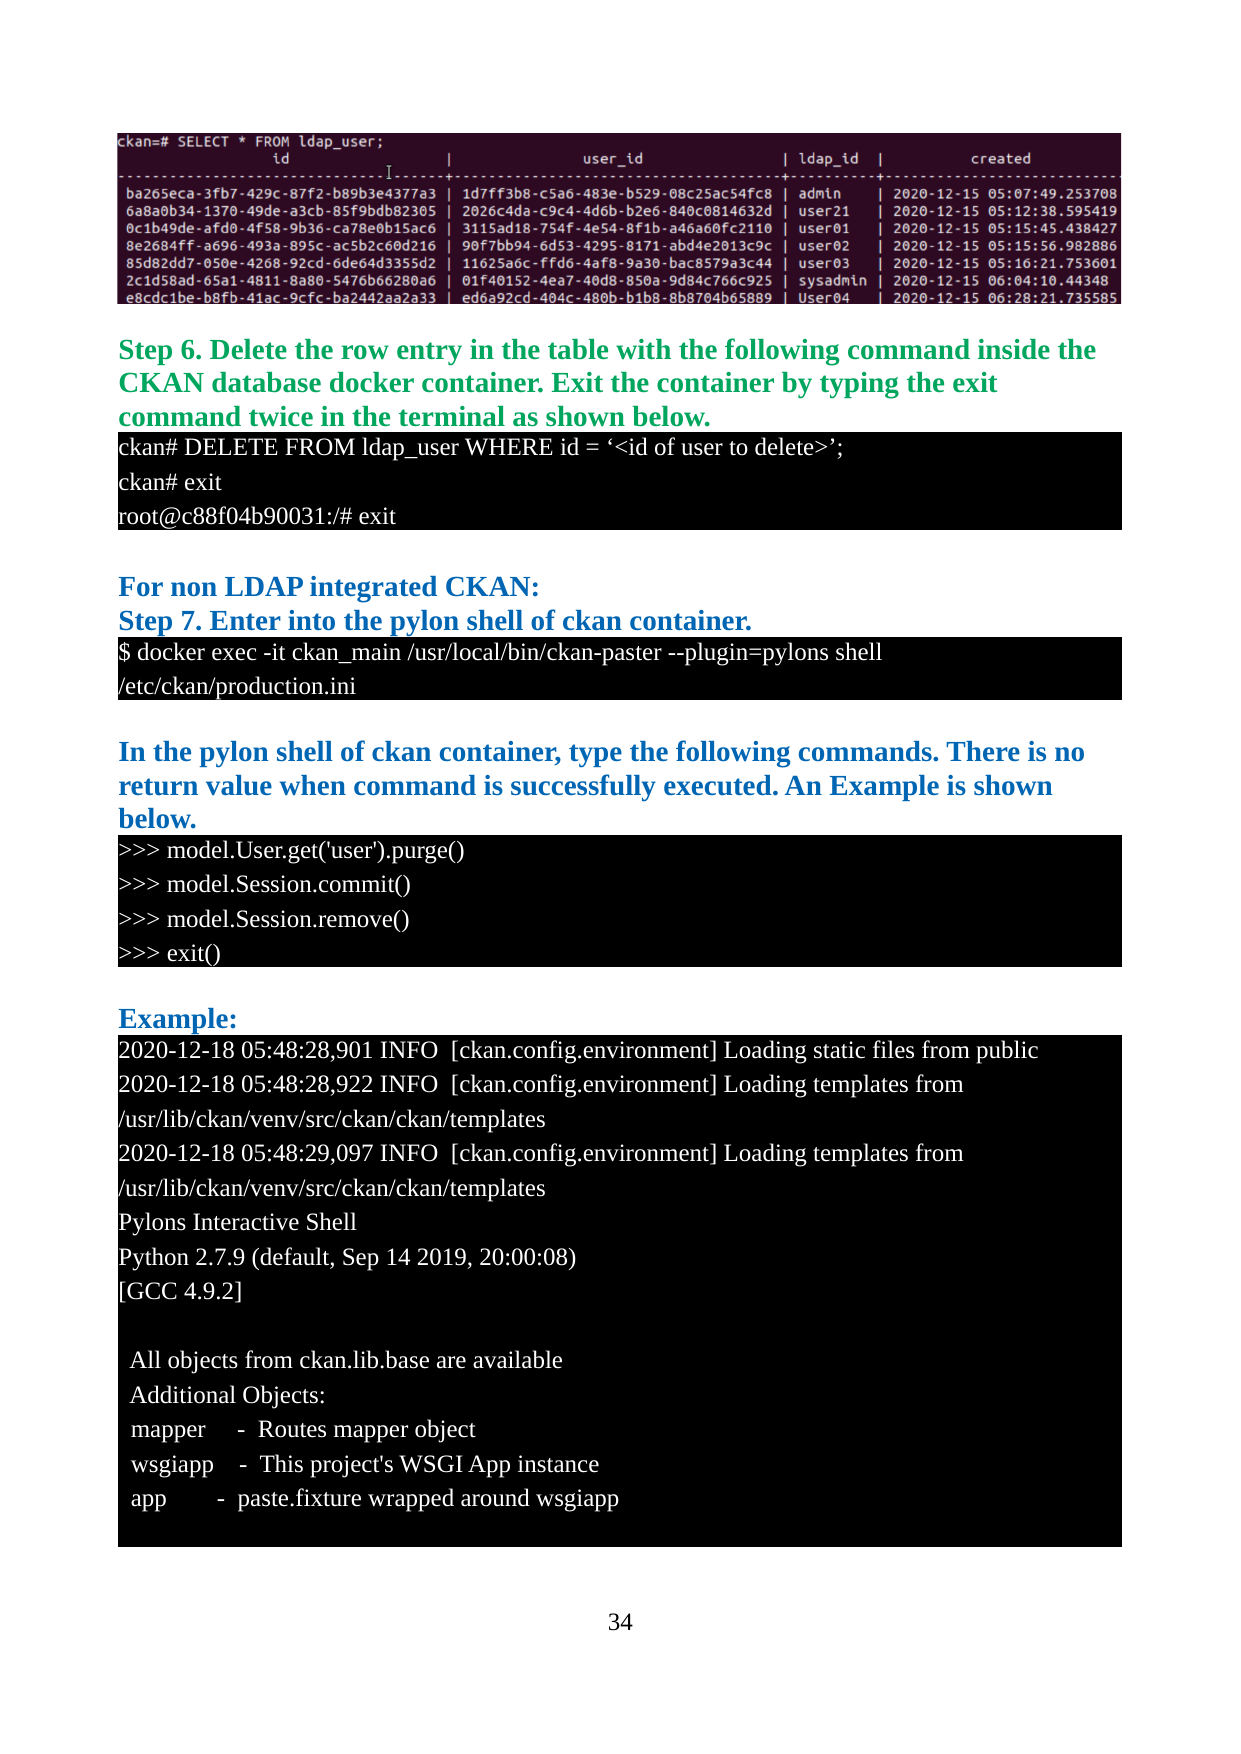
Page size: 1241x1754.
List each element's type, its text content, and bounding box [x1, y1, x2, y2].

text ckan# exit [118, 467, 1122, 496]
text In the pylon shell of ckan container, type the following commands. There is no return value when command is successfully executed. An Example is shown below. [118, 734, 1122, 835]
text 2020-12-18 05:48:28,922 INFO [ckan.config.environment] Loading templates from /usr/lib/ckan/venv/src/ckan/ckan/templates [118, 1069, 1122, 1133]
text app - paste.fixture wrapped around wsgiapp [118, 1483, 1122, 1512]
text root@c88f04b90031:/# exit [118, 501, 1122, 530]
text Additional Objects: [118, 1380, 1122, 1409]
text Example: [118, 1002, 1122, 1035]
text mapper - Routes mapper object [118, 1414, 1122, 1443]
text Pylons Interactive Shell [118, 1207, 1122, 1236]
text 2020-12-18 05:48:28,901 INFO [ckan.config.environment] Loading static files from public [118, 1035, 1122, 1064]
text >>> model.Session.remove() [118, 904, 1122, 933]
text ckan# DELETE FROM ldap_user WHERE id = ‘<id of user to delete>’; [118, 432, 1122, 461]
picture [117, 133, 1122, 304]
text Step 6. Delete the row entry in the table with the following command inside the CKAN database docker container. Exit the container by typing the exit command twice in the terminal as shown below. [118, 332, 1122, 432]
text >>> model.Session.commit() [118, 869, 1122, 898]
text [GCC 4.9.2] [118, 1276, 1122, 1305]
text >>> exit() [118, 938, 1122, 967]
text All objects from ckan.lib.base are available [118, 1345, 1122, 1374]
text For non LDAP integrated CKAN: [118, 569, 1122, 603]
text Python 2.7.9 (default, Sep 14 2019, 20:00:08) [118, 1242, 1122, 1271]
text 2020-12-18 05:48:29,097 INFO [ckan.config.environment] Loading templates from /usr/lib/ckan/venv/src/ckan/ckan/templates [118, 1138, 1122, 1202]
text >>> model.User.get('user').purge() [118, 835, 1122, 864]
text wsgiapp - This project's WSGI App instance [118, 1449, 1122, 1478]
text Step 7. Enter into the pylon shell of ckan container. [118, 603, 1122, 637]
text $ docker exec -it ckan_main /usr/local/bin/ckan-paster --plugin=pylons shell /etc/ckan/production.ini [118, 637, 1122, 700]
